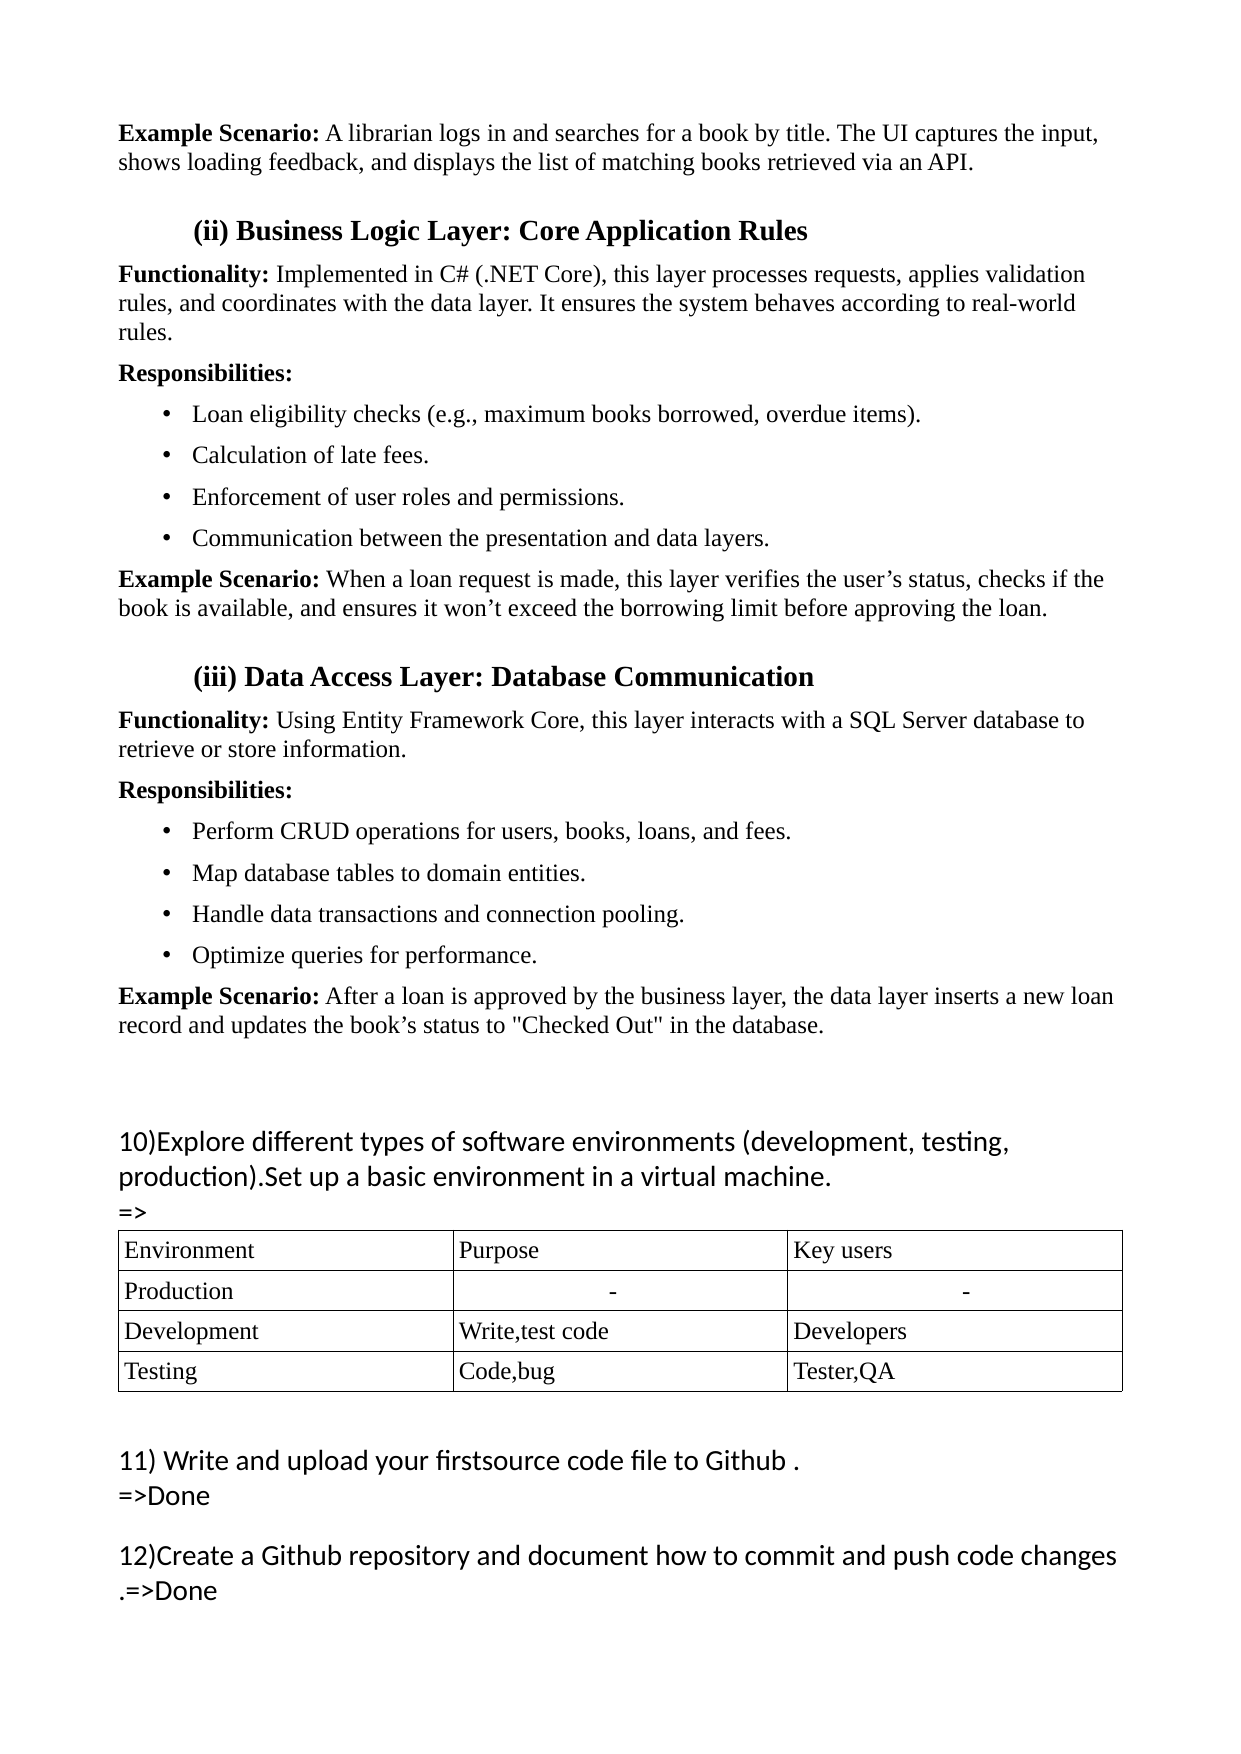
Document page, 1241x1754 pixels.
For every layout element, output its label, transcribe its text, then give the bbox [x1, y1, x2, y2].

list Loan eligibility checks (e.g., maximum books borrowed, overdue items). [162, 399, 1122, 428]
list Optimize queries for performance. [162, 940, 1122, 969]
table_cell Developers [788, 1311, 1122, 1351]
subtitle (iii) Data Access Layer: Database Communication [118, 659, 1122, 693]
table_cell Tester,QA [788, 1352, 1122, 1391]
table_cell Development [119, 1311, 453, 1351]
list Calculation of late fees. [162, 440, 1122, 469]
table_header Environment [119, 1231, 453, 1270]
text => [118, 1194, 1122, 1229]
table_cell Testing [119, 1352, 453, 1391]
list Communication between the presentation and data layers. [162, 523, 1122, 552]
subtitle (ii) Business Logic Layer: Core Application Rules [118, 213, 1122, 247]
text Functionality: Implemented in C# (.NET Core), this layer processes requests, applies validation rules, and coordinates with the data layer. It ensures the system behaves according to real-world rules. [118, 259, 1122, 345]
text 12)Create a Github repository and document how to commit and push code changes .=>Done [118, 1537, 1122, 1608]
text Responsibilities: [118, 775, 1122, 804]
table_header Purpose [454, 1231, 787, 1270]
text Example Scenario: A librarian logs in and searches for a book by title. The UI captures the input, shows loading feedback, and displays the list of matching books retrieved via an API. [118, 118, 1122, 176]
text 11) Write and upload your firstsource code file to Github . [118, 1442, 1122, 1477]
text Functionality: Using Entity Framework Core, this layer interacts with a SQL Server database to retrieve or store information. [118, 705, 1122, 763]
table_cell - [788, 1271, 1122, 1310]
table_cell Write,test code [454, 1311, 787, 1351]
text =>Done [118, 1477, 1122, 1513]
table_cell Code,bug [454, 1352, 787, 1391]
table_cell - [454, 1271, 787, 1310]
list Handle data transactions and connection pooling. [162, 899, 1122, 928]
text Example Scenario: When a loan request is made, this layer verifies the user’s status, checks if the book is available, and ensures it won’t exceed the borrowing limit before approving the loan. [118, 564, 1122, 622]
text 10)Explore different types of software environments (development, testing, production).Set up a basic environment in a virtual machine. [118, 1123, 1122, 1194]
table_cell Production [119, 1271, 453, 1310]
list Enforcement of user roles and permissions. [162, 482, 1122, 510]
list Map database tables to domain entities. [162, 858, 1122, 886]
table_header Key users [788, 1231, 1122, 1270]
list Perform CRUD operations for users, books, loans, and fees. [162, 816, 1122, 845]
text Responsibilities: [118, 358, 1122, 387]
text Example Scenario: After a loan is approved by the business layer, the data layer inserts a new loan record and updates the book’s status to "Checked Out" in the database. [118, 981, 1122, 1039]
